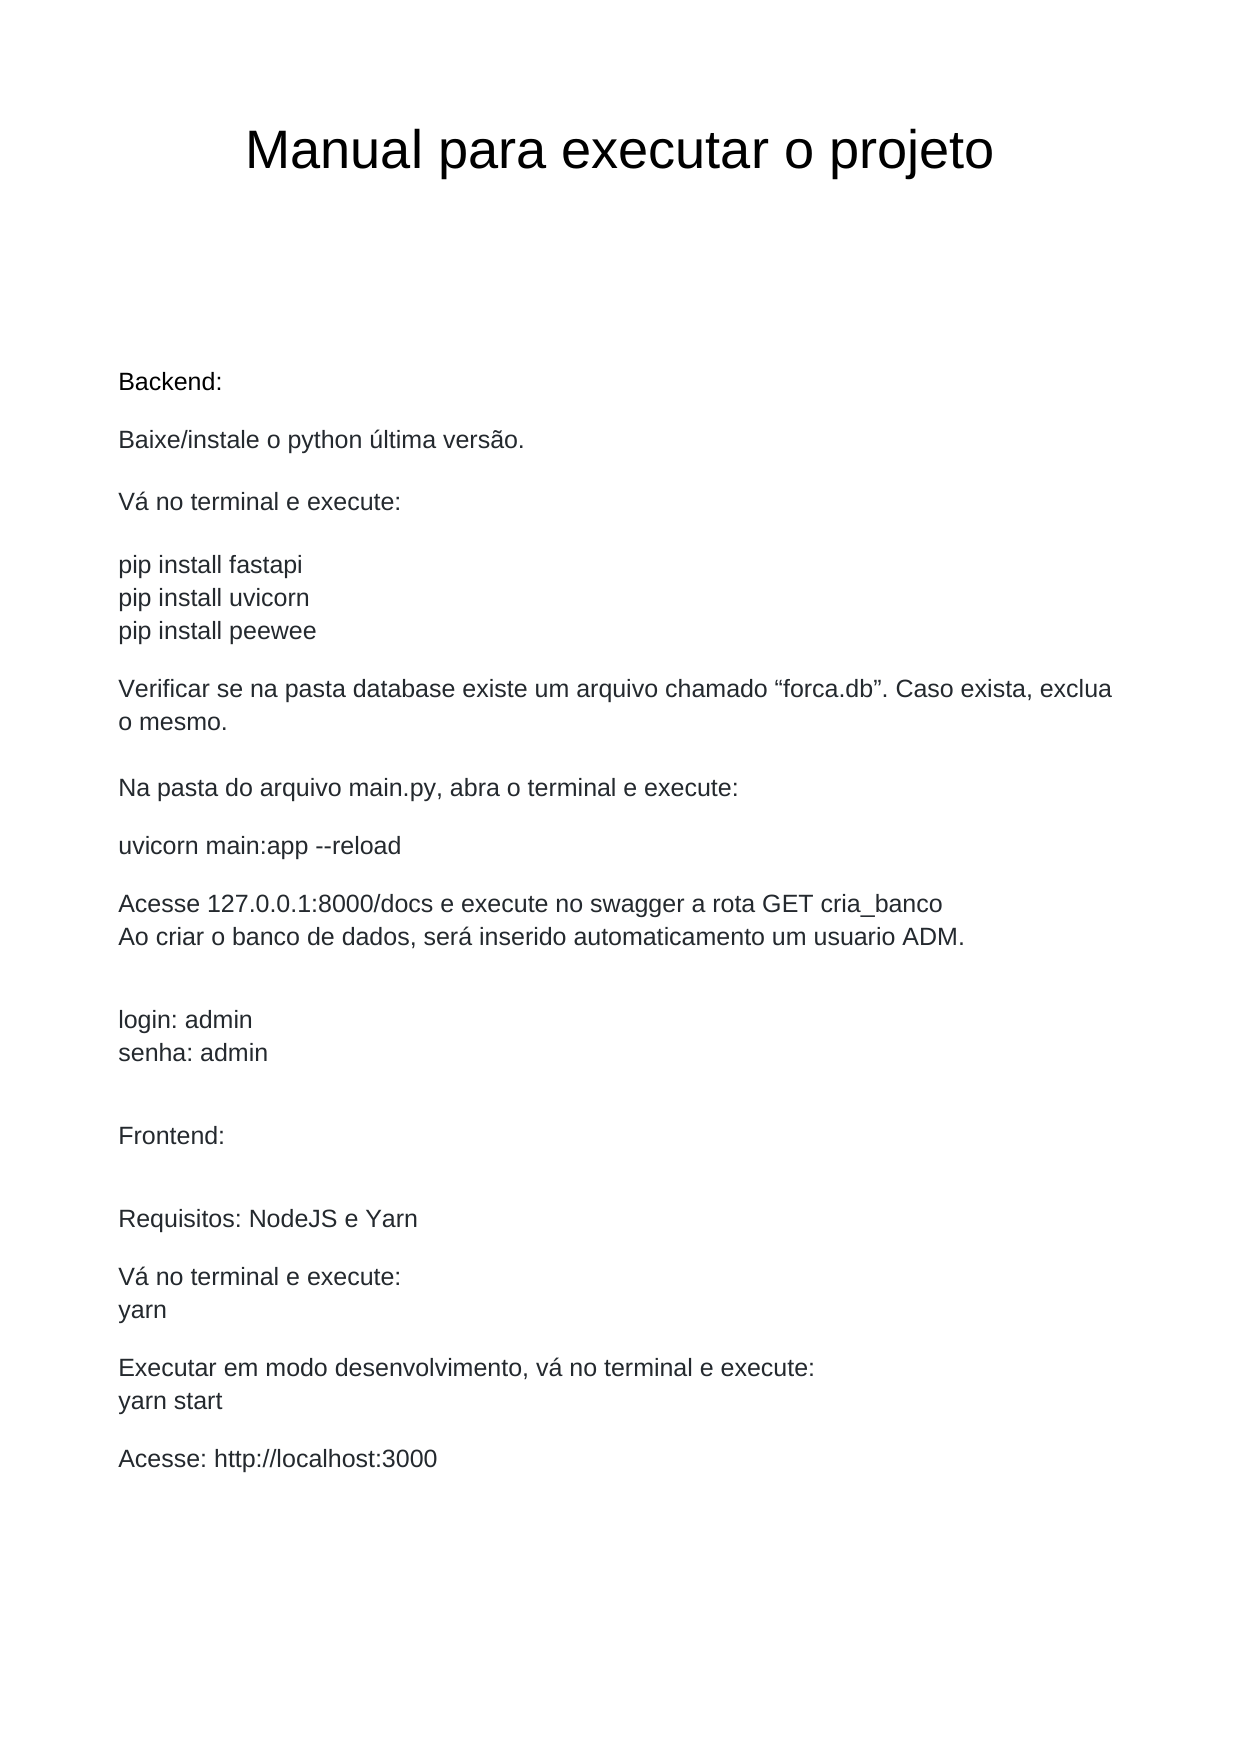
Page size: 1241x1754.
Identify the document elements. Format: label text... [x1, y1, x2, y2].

text Manual para executar o projeto [118, 118, 1122, 180]
text Executar em modo desenvolvimento, vá no terminal e execute: yarn start [118, 1353, 1122, 1415]
text uvicorn main:app --reload [118, 831, 1122, 860]
text Requisitos: NodeJS e Yarn [118, 1204, 1122, 1233]
text Frontend: [118, 1121, 1122, 1150]
text pip install peewee [118, 616, 1122, 644]
text Vá no terminal e execute: yarn [118, 1262, 1122, 1324]
text Verificar se na pasta database existe um arquivo chamado “forca.db”. Caso exista, exclua o mesmo. Na pasta do arquivo main.py, abra o terminal e execute: [118, 674, 1122, 802]
text Acesse: http://localhost:3000 [118, 1444, 1122, 1473]
text Vá no terminal e execute: [118, 487, 1122, 516]
text pip install fastapi [118, 550, 1122, 578]
text login: admin senha: admin [118, 1005, 1122, 1067]
text Acesse 127.0.0.1:8000/docs e execute no swagger a rota GET cria_banco Ao criar o banco de dados, será inserido automaticamento um usuario ADM. [118, 889, 1122, 951]
text Backend: [118, 367, 1122, 396]
text Baixe/instale o python última versão. [118, 425, 1122, 453]
text pip install uvicorn [118, 583, 1122, 612]
